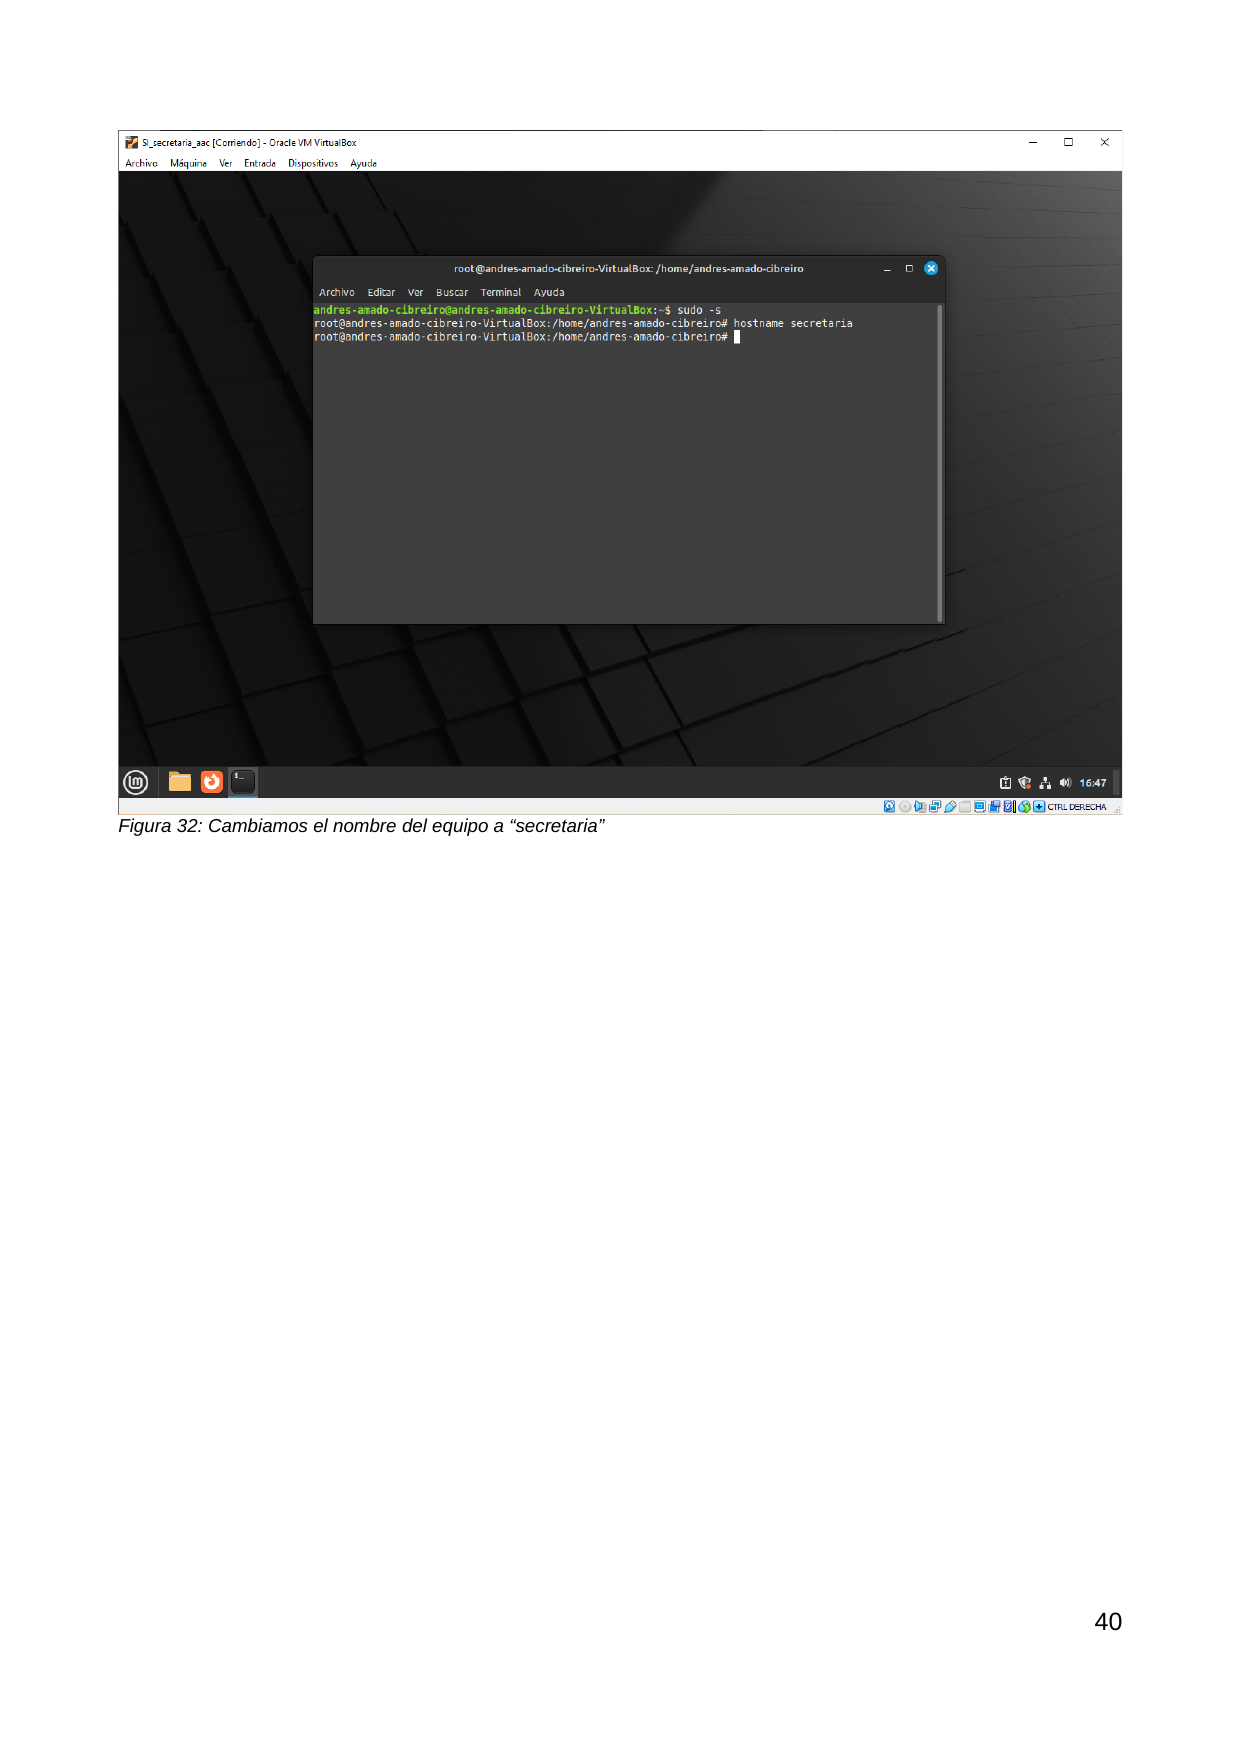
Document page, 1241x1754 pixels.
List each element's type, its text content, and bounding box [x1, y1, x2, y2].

text Figura 32: Cambiamos el nombre del equipo a “secretaria” [118, 815, 1122, 837]
picture [118, 130, 1123, 815]
